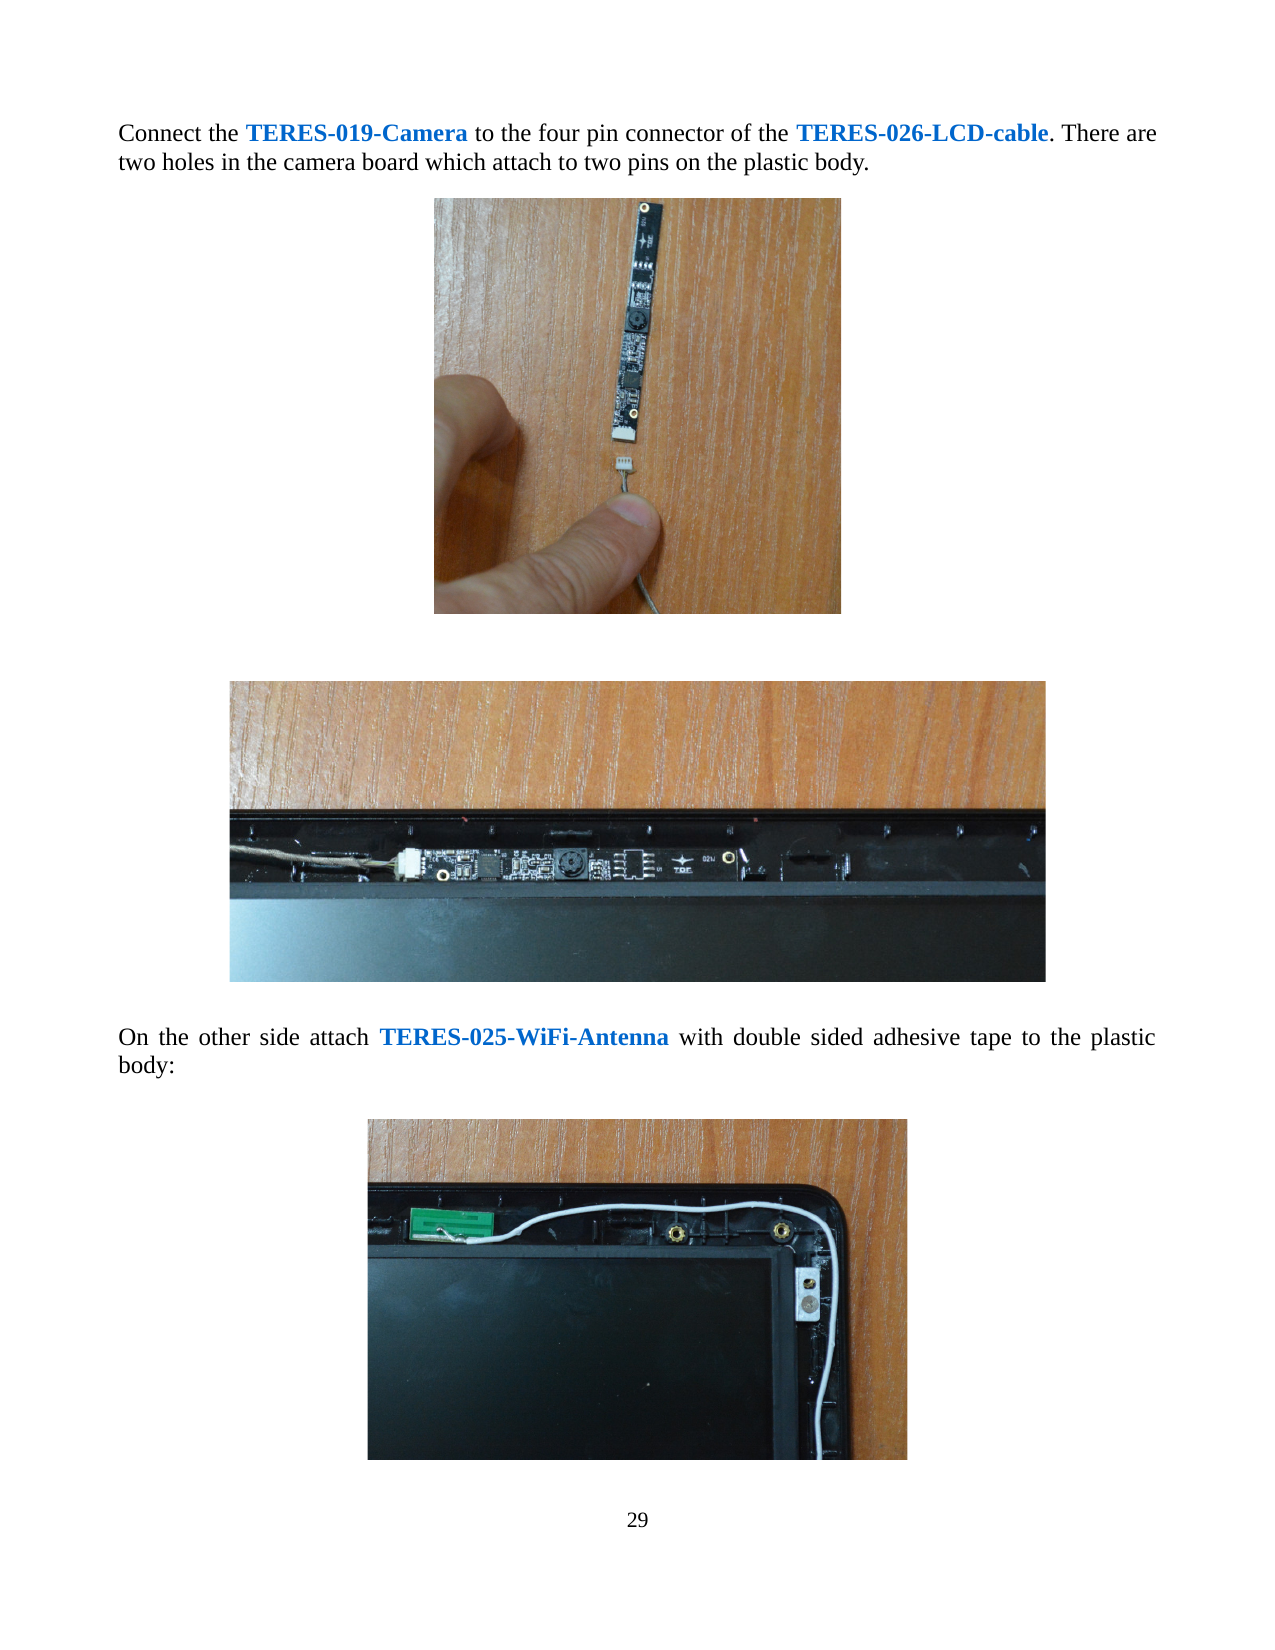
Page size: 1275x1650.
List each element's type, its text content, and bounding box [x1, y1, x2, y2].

picture [367, 1119, 908, 1460]
picture [434, 198, 842, 614]
text Connect the TERES-019-Camera to the four pin connector of the TERES-026-LCD-cable. There are two holes in the camera board which attach to two pins on the plastic body. [118, 118, 1157, 176]
picture [229, 681, 1046, 982]
text On the other side attach TERES-025-WiFi-Antenna with double sided adhesive tape to the plastic body: [118, 1022, 1157, 1079]
